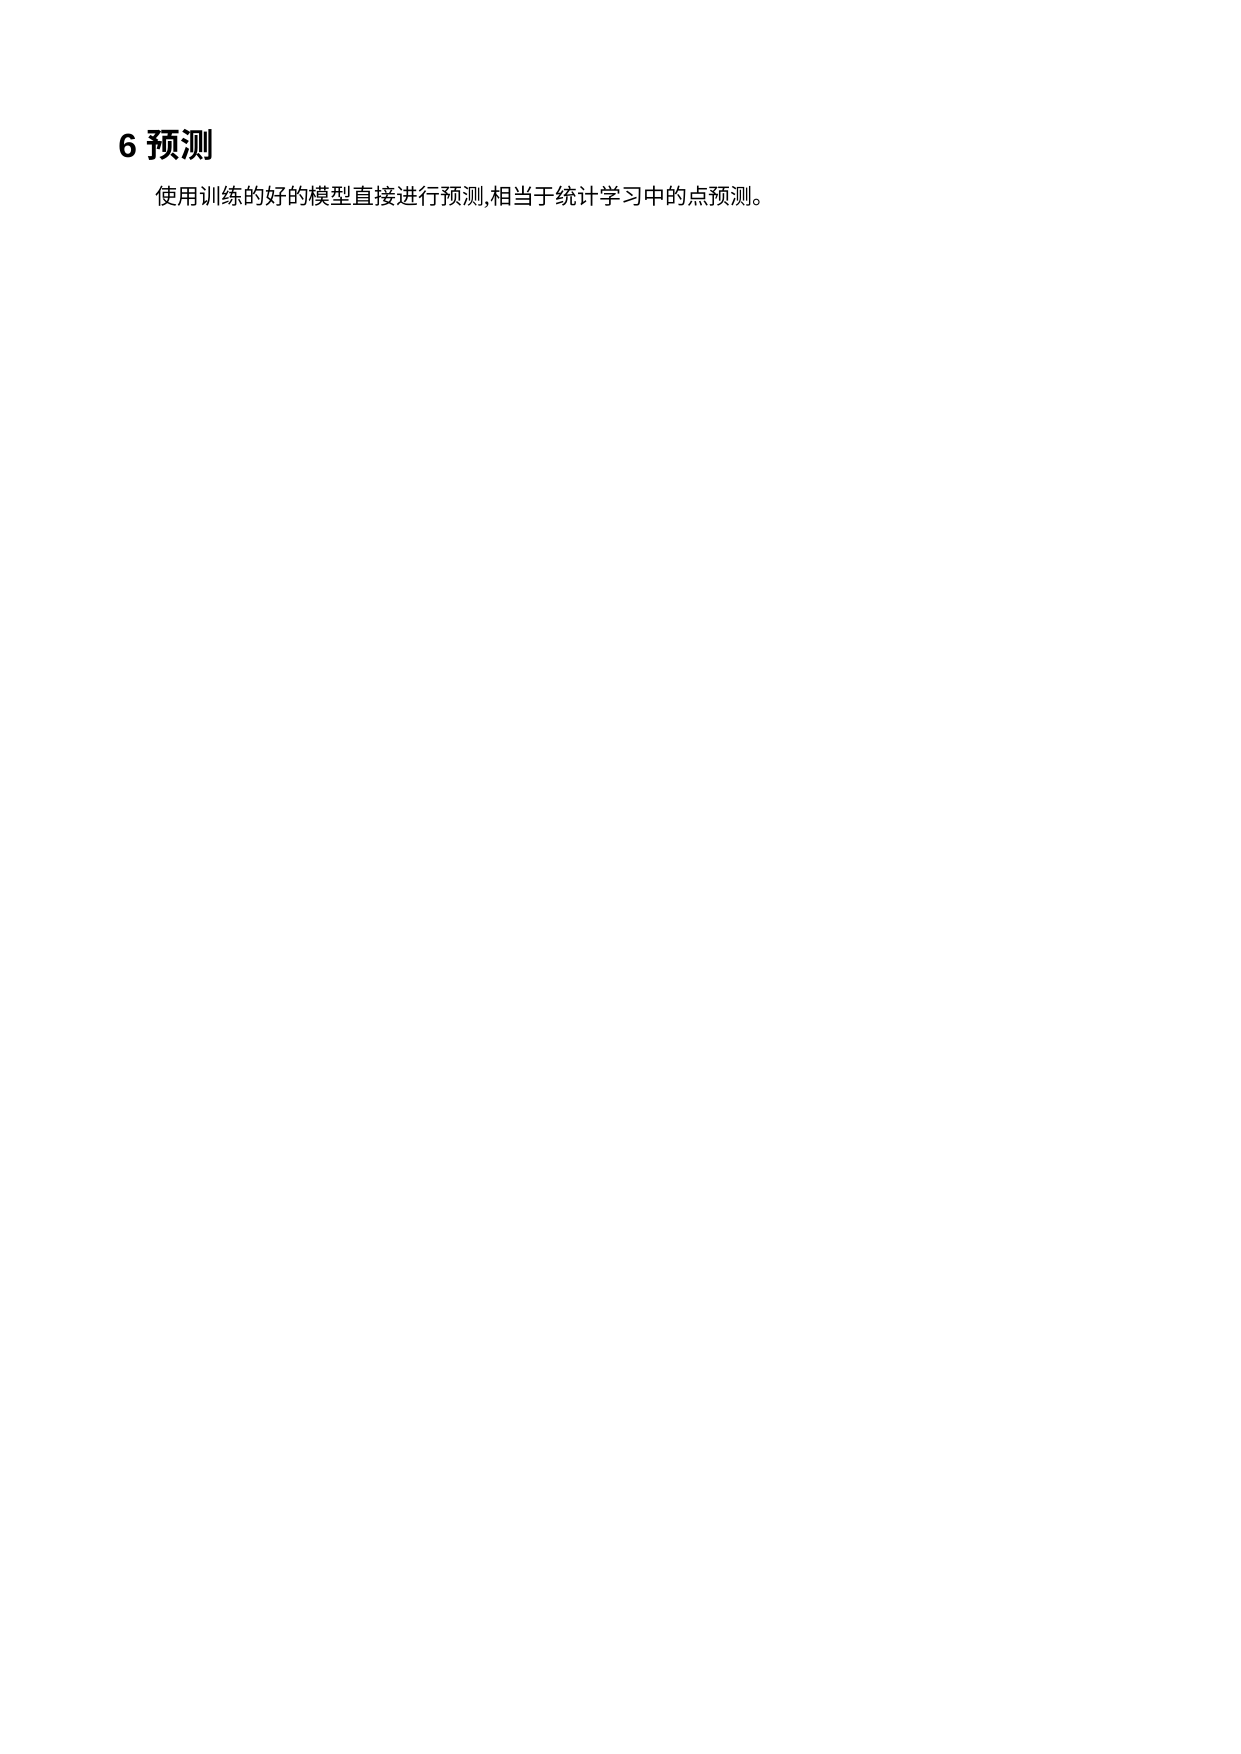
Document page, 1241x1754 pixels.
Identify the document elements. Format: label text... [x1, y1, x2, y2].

text 使用训练的好的模型直接进行预测,相当于统计学习中的点预测。 [118, 179, 1122, 211]
subtitle 6 预测 [118, 118, 1122, 167]
